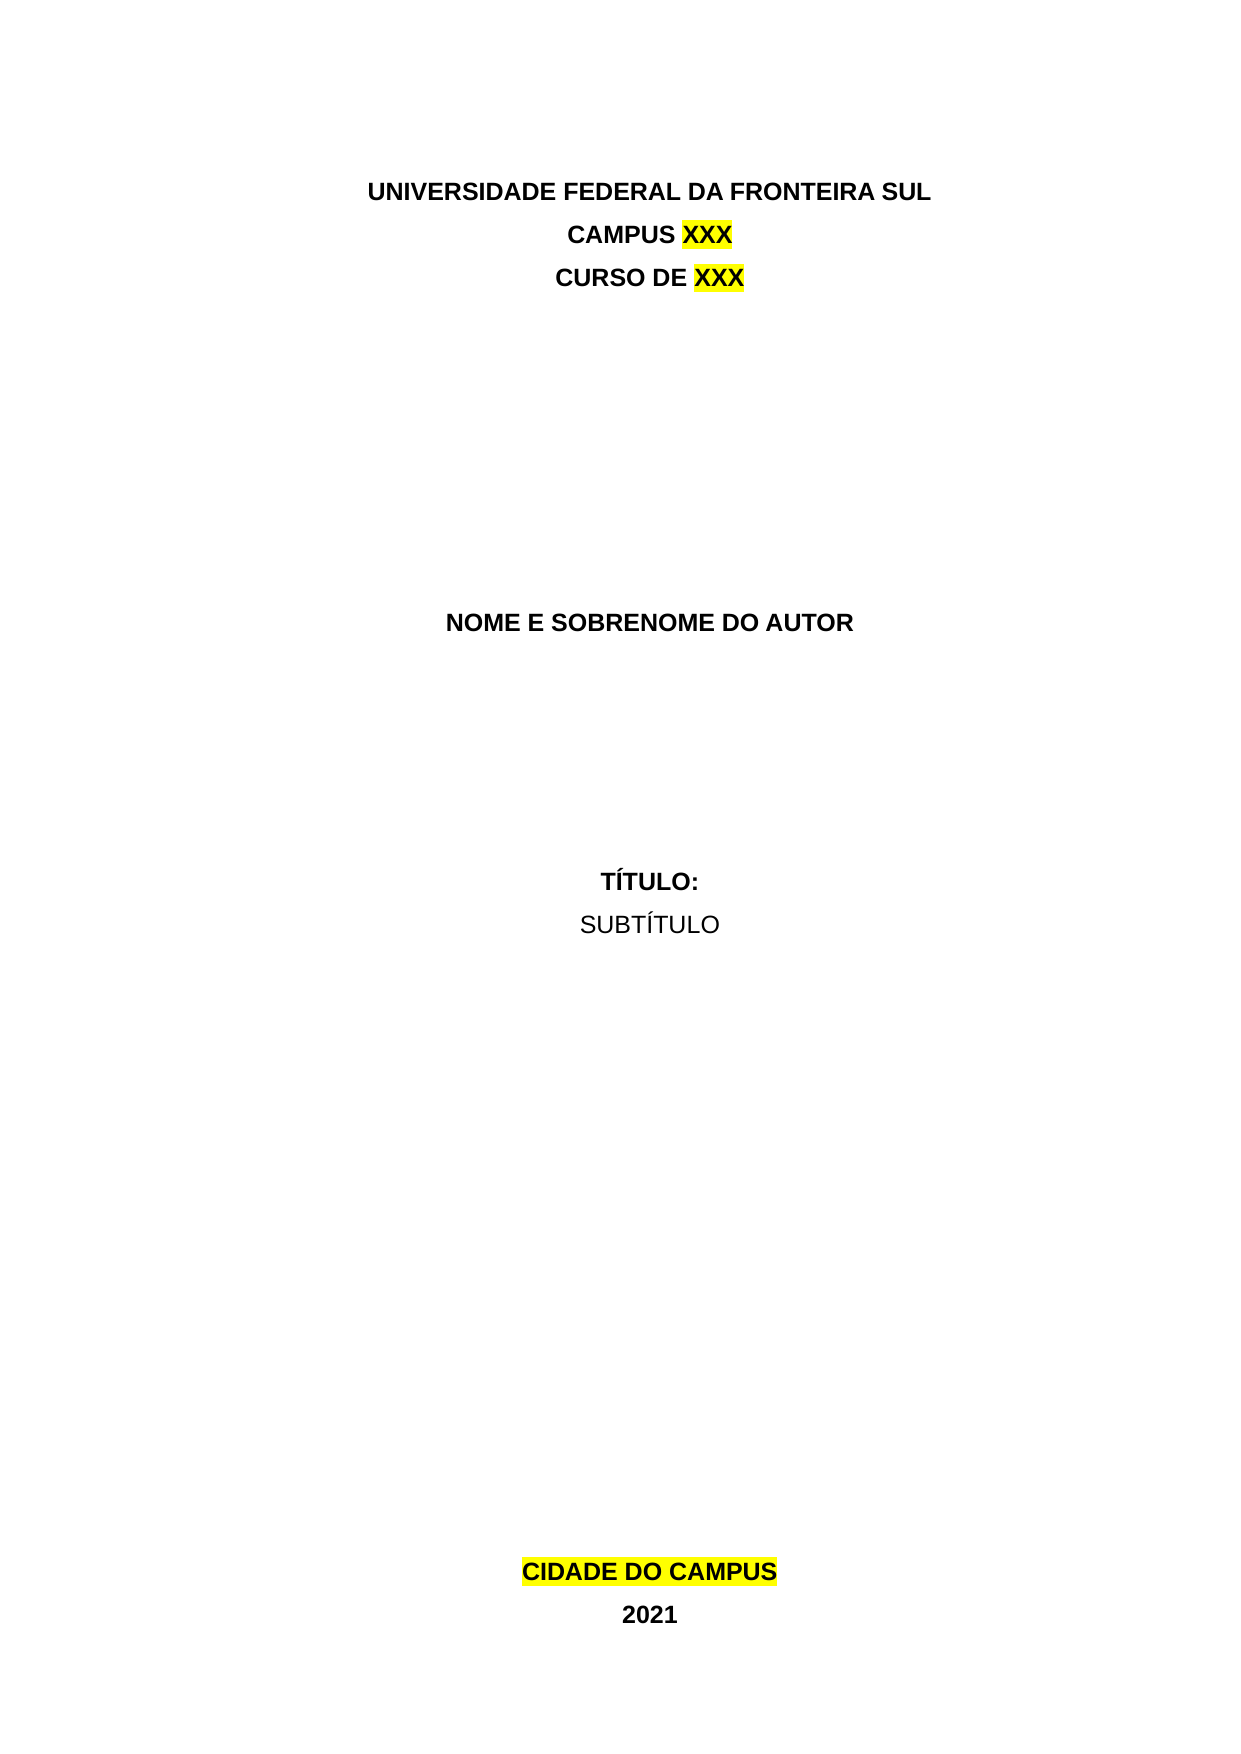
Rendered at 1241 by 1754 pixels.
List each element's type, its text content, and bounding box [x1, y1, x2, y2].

text UNIVERSIDADE FEDERAL DA FRONTEIRA SUL [177, 177, 1122, 206]
text CURSO DE XXX [177, 263, 1122, 292]
text 2021 [177, 1600, 1122, 1629]
text TÍTULO: [177, 867, 1122, 896]
text CAMPUS XXX [177, 220, 1122, 249]
text nome e sobrenome do autor [177, 608, 1122, 637]
text SUBTÍTULO [177, 910, 1122, 939]
text cidade do campus [177, 1557, 1122, 1586]
